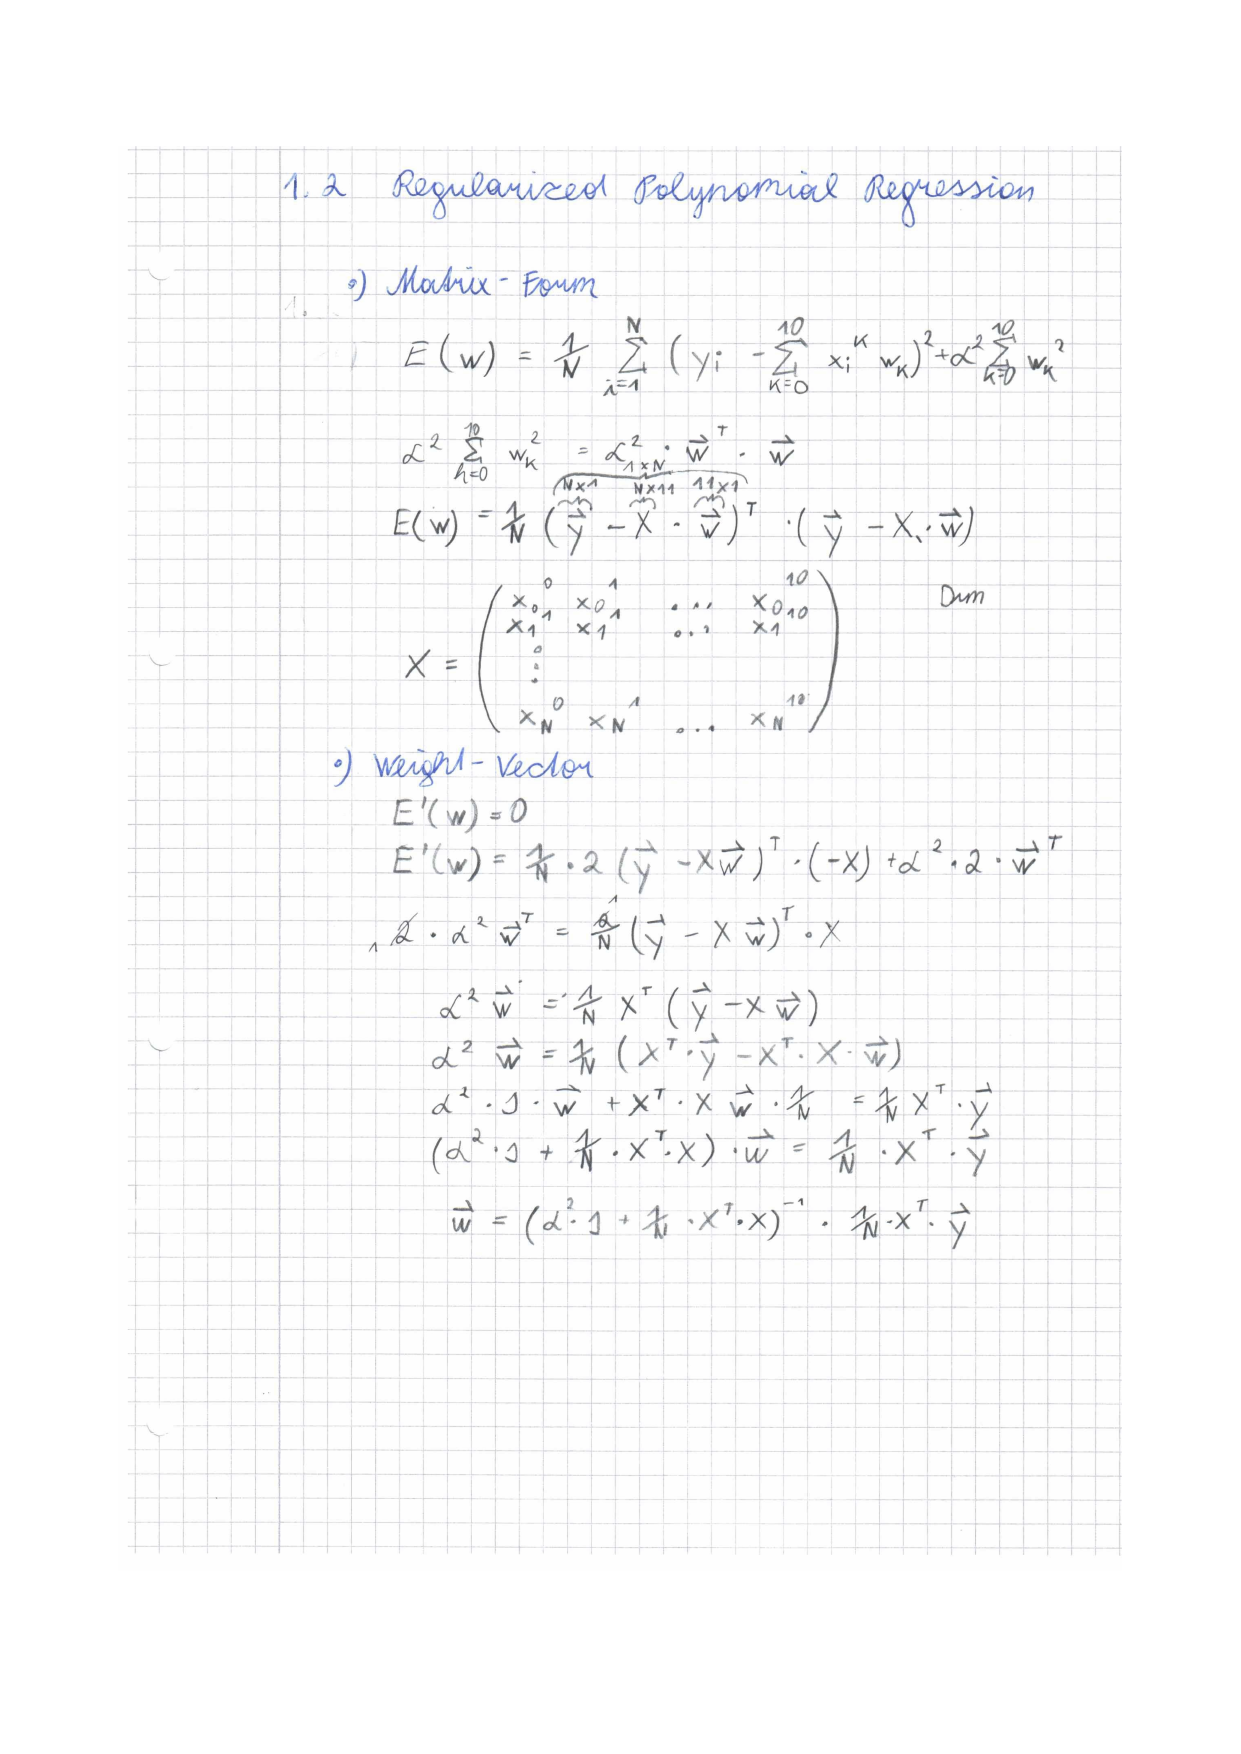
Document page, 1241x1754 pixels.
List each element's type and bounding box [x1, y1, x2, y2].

picture [118, 146, 1122, 1571]
